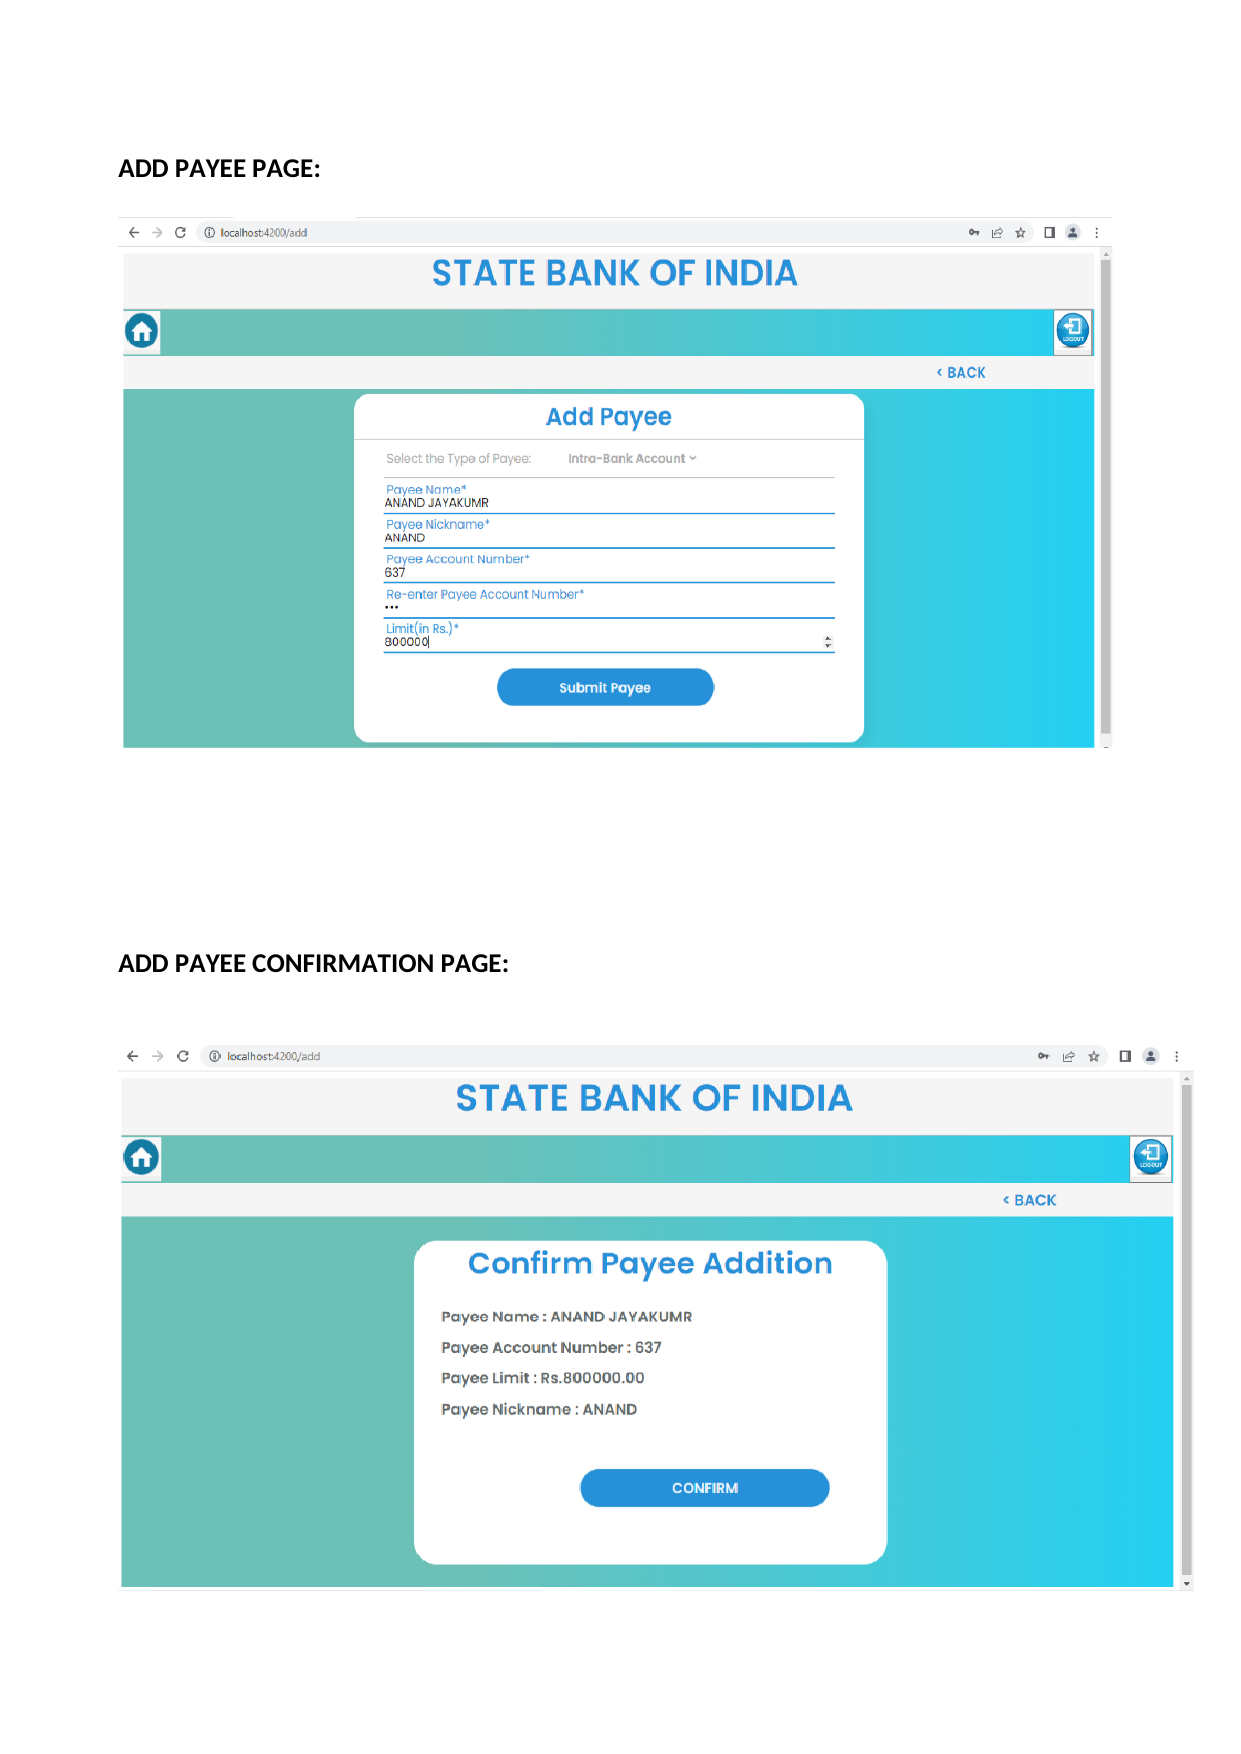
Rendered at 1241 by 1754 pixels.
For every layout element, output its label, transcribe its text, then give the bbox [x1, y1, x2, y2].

text ADD PAYEE PAGE: [118, 151, 1122, 184]
text ADD PAYEE CONFIRMATION PAGE: [118, 946, 1122, 979]
